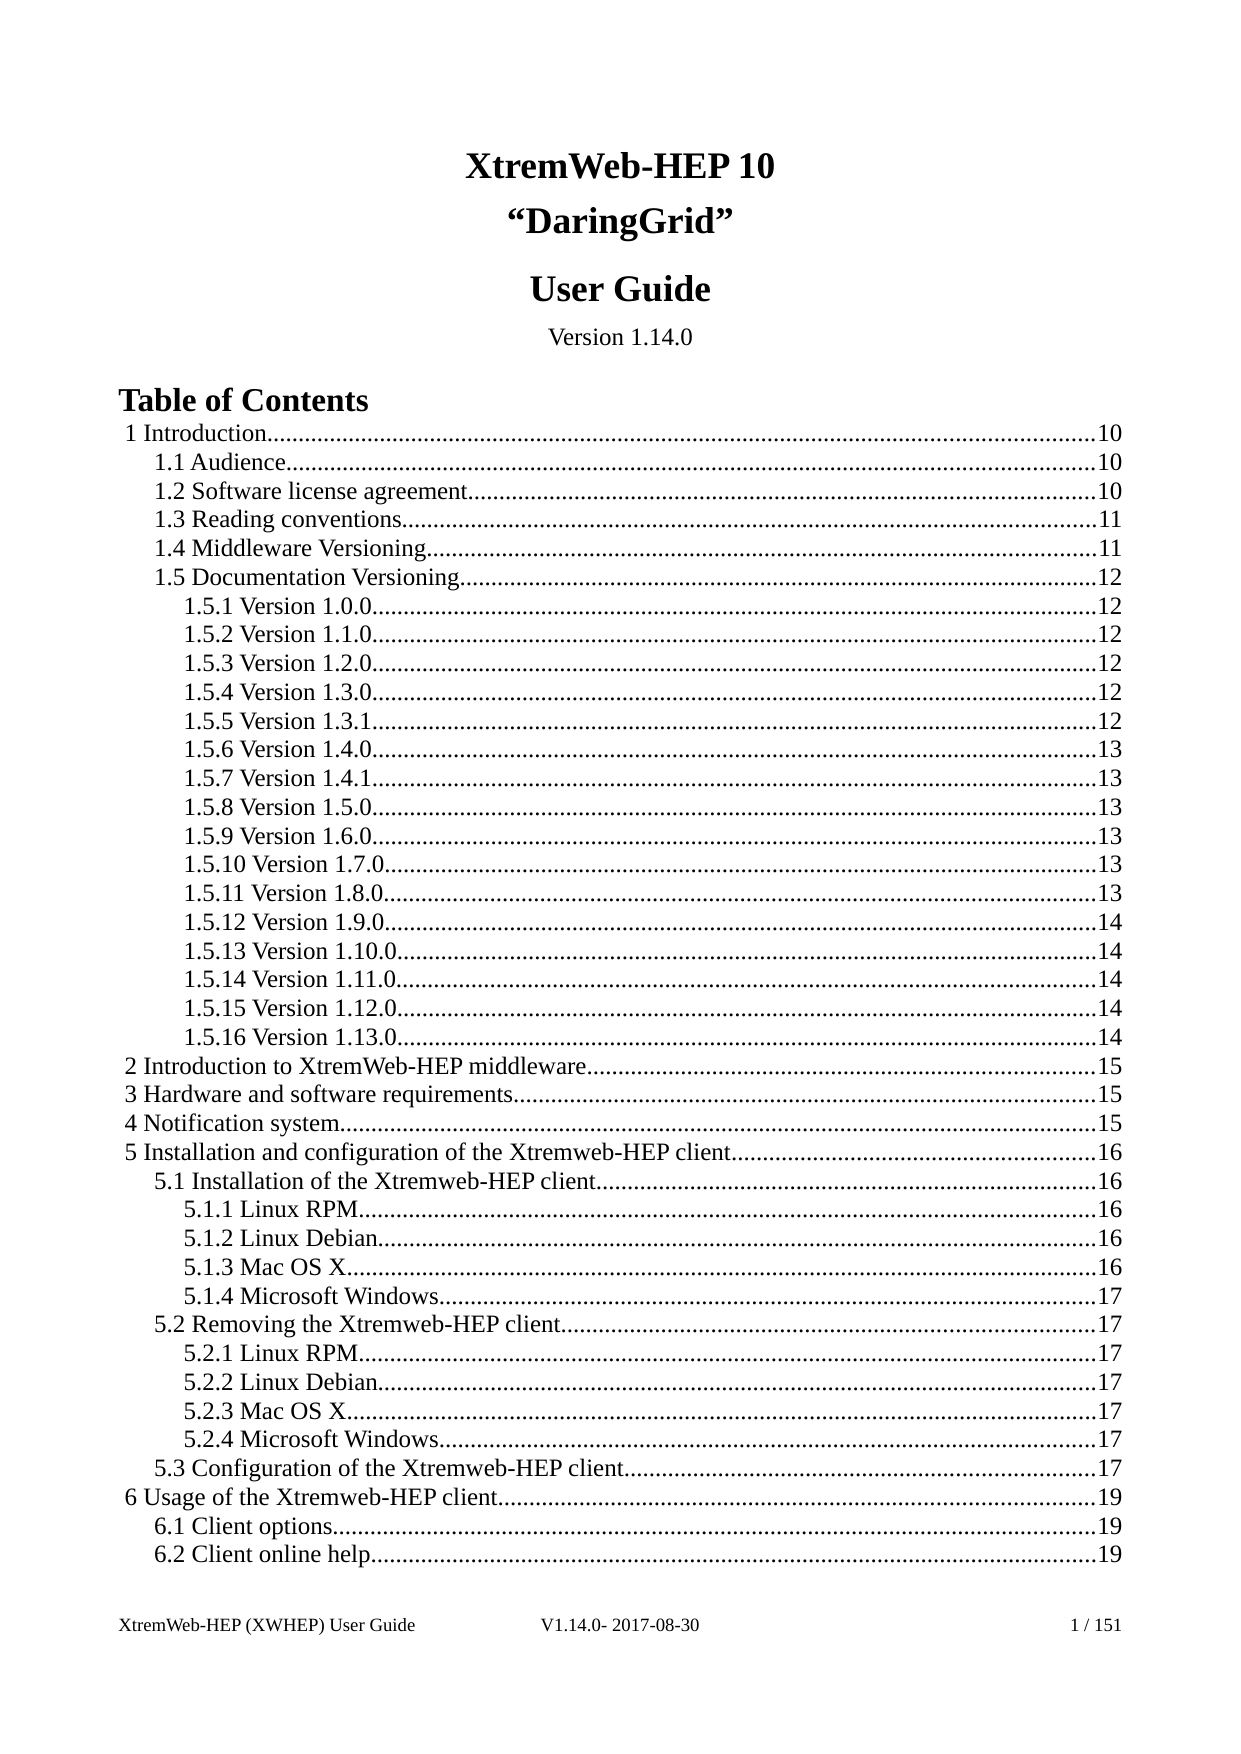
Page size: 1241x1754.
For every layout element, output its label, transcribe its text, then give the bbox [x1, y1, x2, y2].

text 1.5.15 Version 1.12.0 14 [177, 993, 1122, 1022]
text 5.1.2 Linux Debian 16 [177, 1223, 1122, 1252]
text 1.3 Reading conventions 11 [148, 504, 1122, 533]
text 1.5.8 Version 1.5.0 13 [177, 792, 1122, 821]
subtitle XtremWeb-HEP 10 [118, 143, 1122, 186]
text 1.5.16 Version 1.13.0 14 [177, 1022, 1122, 1051]
text 6 Usage of the Xtremweb-HEP client 19 [118, 1482, 1122, 1511]
text “DaringGrid” [118, 199, 1122, 242]
text 4 Notification system 15 [118, 1108, 1122, 1137]
text 1.5.5 Version 1.3.1 12 [177, 706, 1122, 734]
subtitle User Guide [118, 267, 1122, 310]
text 5.1.4 Microsoft Windows 17 [177, 1281, 1122, 1309]
text 3 Hardware and software requirements 15 [118, 1079, 1122, 1108]
text 5.2.3 Mac OS X 17 [177, 1396, 1122, 1424]
text 1.5.1 Version 1.0.0 12 [177, 591, 1122, 619]
text 1.2 Software license agreement 10 [148, 476, 1122, 504]
text 1.5.6 Version 1.4.0 13 [177, 734, 1122, 763]
text 1.4 Middleware Versioning 11 [148, 533, 1122, 562]
text 1.5.13 Version 1.10.0 14 [177, 936, 1122, 964]
text 5.1 Installation of the Xtremweb-HEP client 16 [148, 1166, 1122, 1194]
text 1.5.11 Version 1.8.0 13 [177, 878, 1122, 907]
text 5.2.4 Microsoft Windows 17 [177, 1424, 1122, 1453]
text 2 Introduction to XtremWeb-HEP middleware 15 [118, 1051, 1122, 1079]
text 6.2 Client online help 19 [148, 1539, 1122, 1568]
text 1.5.12 Version 1.9.0 14 [177, 907, 1122, 936]
text 1.5.2 Version 1.1.0 12 [177, 619, 1122, 648]
text 5.1.3 Mac OS X 16 [177, 1252, 1122, 1281]
text 1.5.4 Version 1.3.0 12 [177, 677, 1122, 706]
text 1.5.10 Version 1.7.0 13 [177, 849, 1122, 878]
text 5.2.1 Linux RPM 17 [177, 1338, 1122, 1367]
text 6.1 Client options 19 [148, 1511, 1122, 1539]
text 1.5 Documentation Versioning 12 [148, 562, 1122, 591]
subtitle Table of Contents [118, 380, 1122, 418]
text 5.1.1 Linux RPM 16 [177, 1194, 1122, 1223]
text 1 Introduction 10 [118, 418, 1122, 447]
text 1.5.9 Version 1.6.0 13 [177, 821, 1122, 849]
text 1.5.7 Version 1.4.1 13 [177, 763, 1122, 792]
text 5.2.2 Linux Debian 17 [177, 1367, 1122, 1396]
text 1.1 Audience 10 [148, 447, 1122, 476]
text 5 Installation and configuration of the Xtremweb-HEP client 16 [118, 1137, 1122, 1166]
text 5.3 Configuration of the Xtremweb-HEP client 17 [148, 1453, 1122, 1482]
text Version 1.14.0 [118, 322, 1122, 351]
text 5.2 Removing the Xtremweb-HEP client 17 [148, 1309, 1122, 1338]
text 1.5.14 Version 1.11.0 14 [177, 964, 1122, 993]
text 1.5.3 Version 1.2.0 12 [177, 648, 1122, 677]
